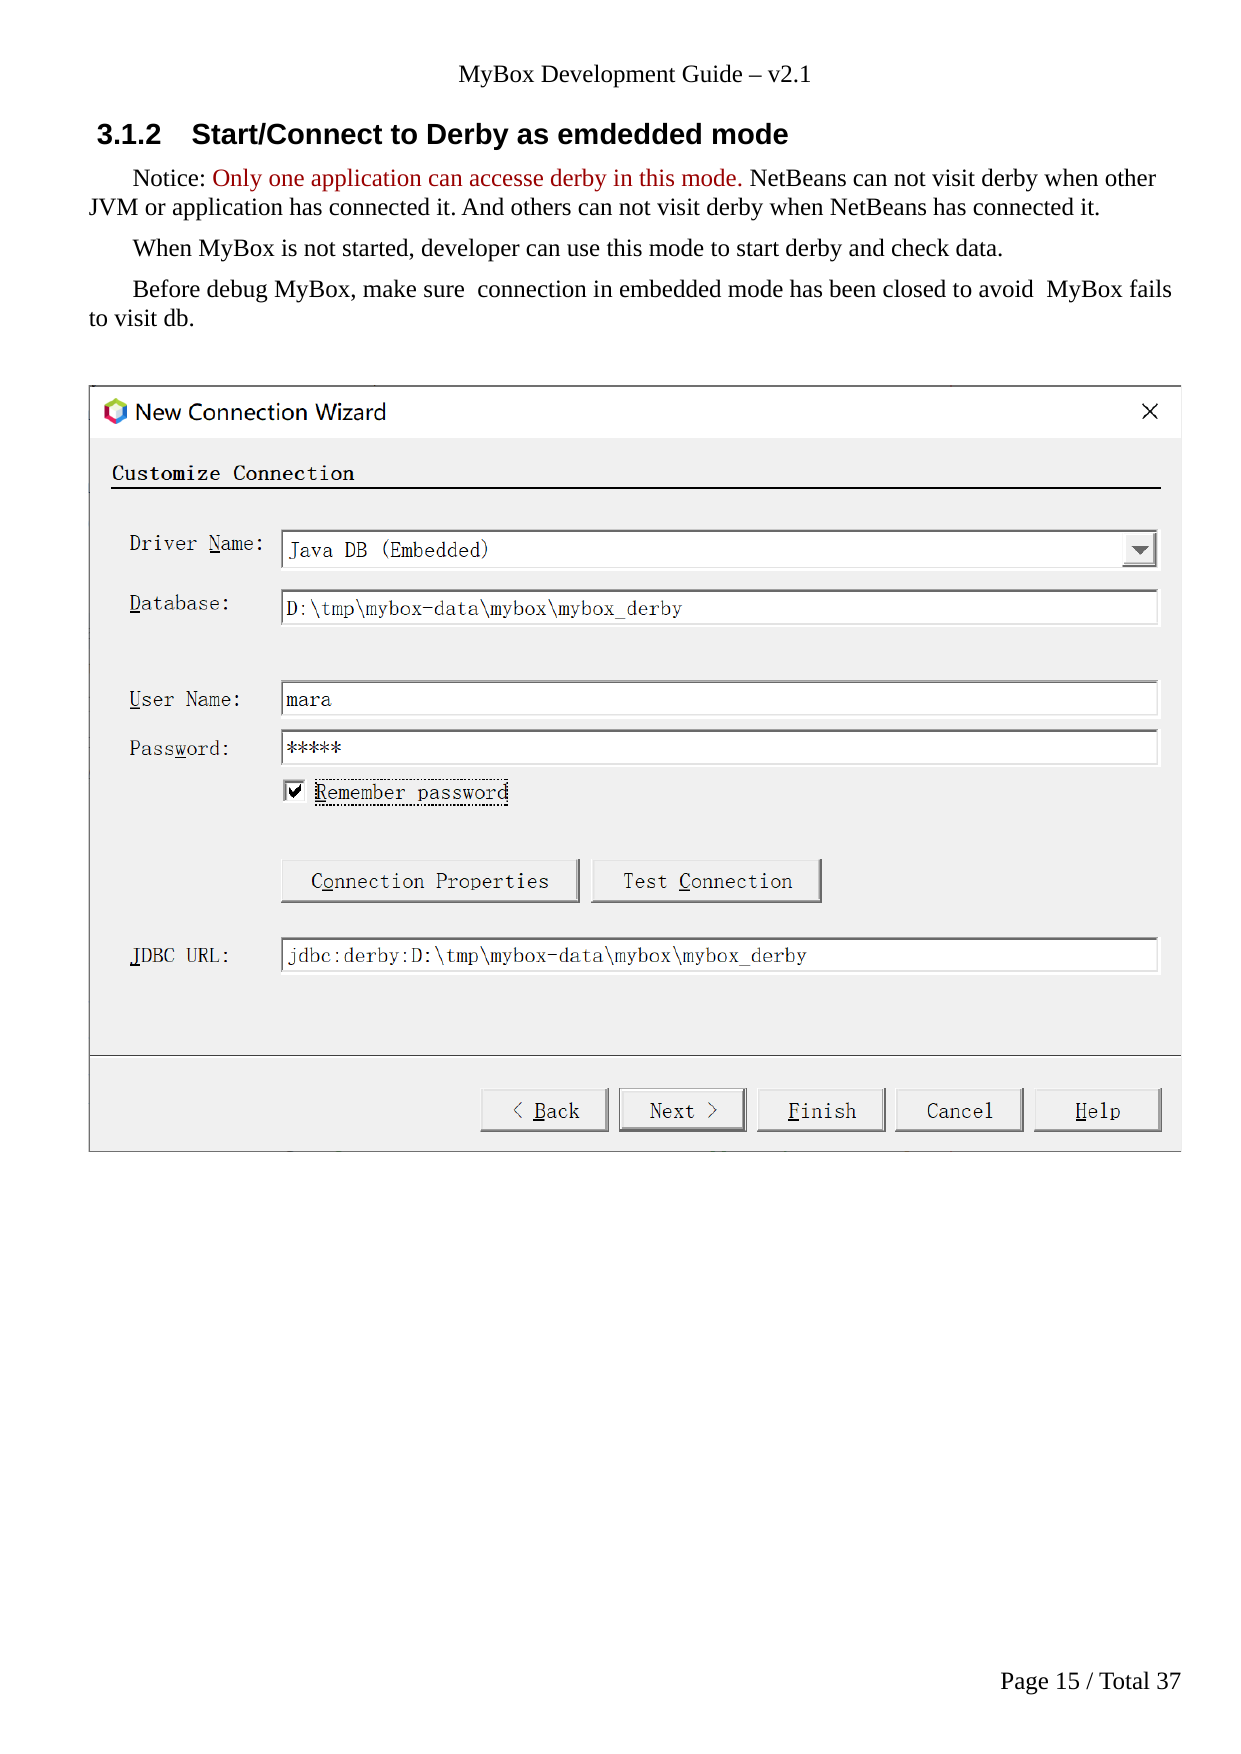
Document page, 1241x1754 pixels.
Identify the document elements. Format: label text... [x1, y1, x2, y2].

subtitle Start/Connect to Derby as emdedded mode [88, 117, 1181, 151]
text Notice: Only one application can accesse derby in this mode. NetBeans can not visit derby when other JVM or application has connected it. And others can not visit derby when NetBeans has connected it. [88, 163, 1181, 221]
text When MyBox is not started, developer can use this mode to start derby and check data. [88, 233, 1181, 262]
text Before debug MyBox, make sure connection in embedded mode has been closed to avoid MyBox fails to visit db. [88, 274, 1181, 332]
picture [88, 385, 1182, 1152]
